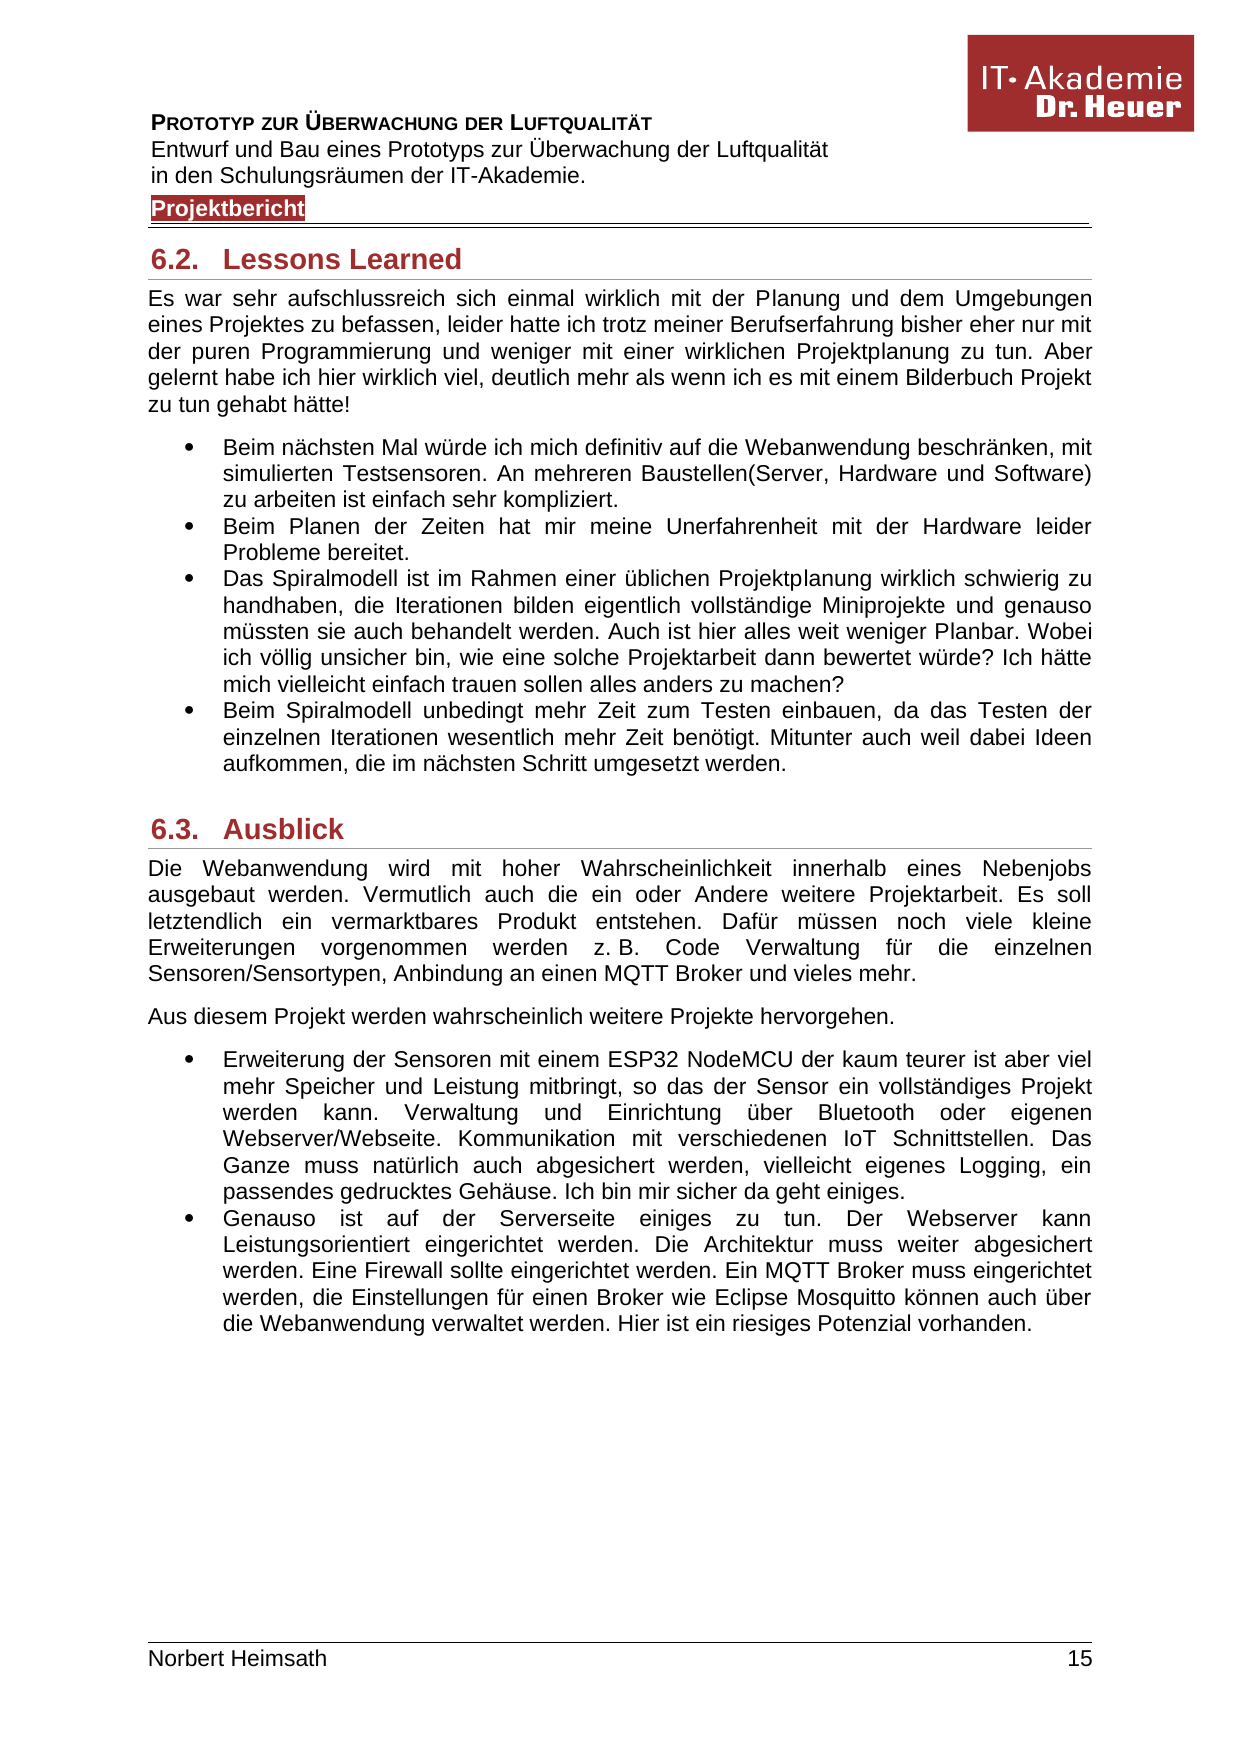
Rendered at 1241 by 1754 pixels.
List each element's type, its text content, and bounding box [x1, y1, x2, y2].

list Beim Planen der Zeiten hat mir meine Unerfahrenheit mit der Hardware leider Probleme bereitet. [185, 513, 1092, 565]
list Erweiterung der Sensoren mit einem ESP32 NodeMCU der kaum teurer ist aber viel mehr Speicher und Leistung mitbringt, so das der Sensor ein vollständiges Projekt werden kann. Verwaltung und Einrichtung über Bluetooth oder eigenen Webserver/Webseite. Kommunikation mit verschiedenen IoT Schnittstellen. Das Ganze muss natürlich auch abgesichert werden, vielleicht eigenes Logging, ein passendes gedrucktes Gehäuse. Ich bin mir sicher da geht einiges. [185, 1046, 1092, 1204]
subtitle Lessons Learned [148, 239, 1092, 279]
list Beim Spiralmodell unbedingt mehr Zeit zum Testen einbauen, da das Testen der einzelnen Iterationen wesentlich mehr Zeit benötigt. Mitunter auch weil dabei Ideen aufkommen, die im nächsten Schritt umgesetzt werden. [185, 697, 1092, 776]
text Aus diesem Projekt werden wahrscheinlich weitere Projekte hervorgehen. [148, 1003, 1092, 1030]
list Das Spiralmodell ist im Rahmen einer üblichen Projektplanung wirklich schwierig zu handhaben, die Iterationen bilden eigentlich vollständige Miniprojekte und genauso müssten sie auch behandelt werden. Auch ist hier alles weit weniger Planbar. Wobei ich völlig unsicher bin, wie eine solche Projektarbeit dann bewertet würde? Ich hätte mich vielleicht einfach trauen sollen alles anders zu machen? [185, 565, 1092, 697]
list Genauso ist auf der Serverseite einiges zu tun. Der Webserver kann Leistungsorientiert eingerichtet werden. Die Architektur muss weiter abgesichert werden. Eine Firewall sollte eingerichtet werden. Ein MQTT Broker muss eingerichtet werden, die Einstellungen für einen Broker wie Eclipse Mosquitto können auch über die Webanwendung verwaltet werden. Hier ist ein riesiges Potenzial vorhanden. [185, 1204, 1092, 1336]
text Die Webanwendung wird mit hoher Wahrscheinlichkeit innerhalb eines Nebenjobs ausgebaut werden. Vermutlich auch die ein oder Andere weitere Projektarbeit. Es soll letztendlich ein vermarktbares Produkt entstehen. Dafür müssen noch viele kleine Erweiterungen vorgenommen werden z. B. Code Verwaltung für die einzelnen Sensoren/Sensortypen, Anbindung an einen MQTT Broker und vieles mehr. [148, 855, 1092, 987]
text Es war sehr aufschlussreich sich einmal wirklich mit der Planung und dem Umgebungen eines Projektes zu befassen, leider hatte ich trotz meiner Berufserfahrung bisher eher nur mit der puren Programmierung und weniger mit einer wirklichen Projektplanung zu tun. Aber gelernt habe ich hier wirklich viel, deutlich mehr als wenn ich es mit einem Bilderbuch Projekt zu tun gehabt hätte! [148, 285, 1092, 417]
list Beim nächsten Mal würde ich mich definitiv auf die Webanwendung beschränken, mit simulierten Testsensoren. An mehreren Baustellen(Server, Hardware und Software) zu arbeiten ist einfach sehr kompliziert. [185, 433, 1092, 513]
subtitle Ausblick [148, 809, 1092, 848]
